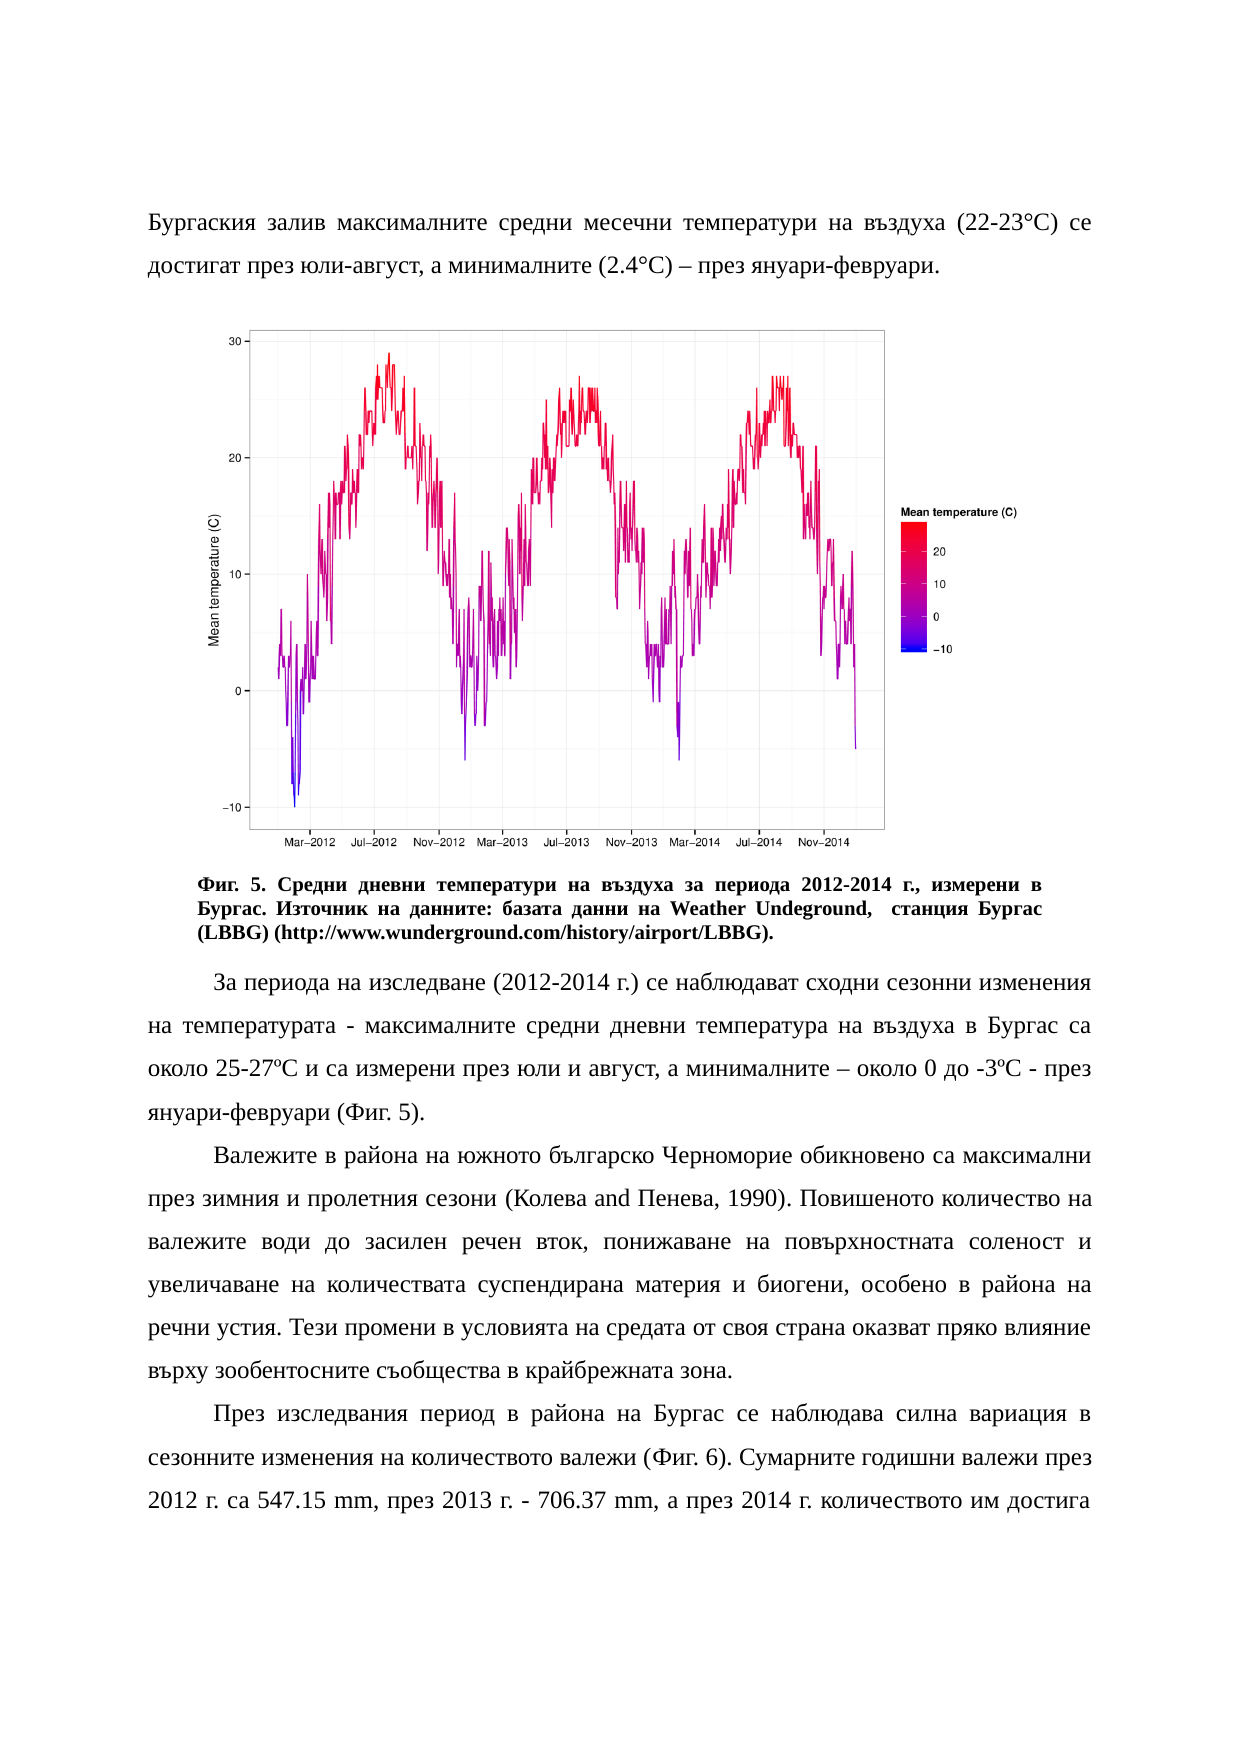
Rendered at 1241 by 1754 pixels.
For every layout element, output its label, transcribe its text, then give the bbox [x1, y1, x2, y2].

text През изследвания период в района на Бургас се наблюдава силна вариация в сезонните изменения на количеството валежи (Фиг. 6). Сумарните годишни валежи през 2012 г. са 547.15 mm, през 2013 г. - 706.37 mm, а през 2014 г. количеството им достига [148, 1398, 1093, 1513]
text За периода на изследване (2012-2014 г.) се наблюдават сходни сезонни изменения на температурата - максималните средни дневни температура на въздуха в Бургас са около 25-27ºС и са измерени през юли и август, а минималните – около 0 до -3ºС - през януари-февруари (Фиг. 5). [148, 967, 1093, 1125]
text Фиг. 5. Средни дневни температури на въздуха за периода 2012-2014 г., измерени в Бургас. Източник на данните: базата данни на Weather Undeground, станция Бургас (LBBG) (http://www.wunderground.com/history/airport/LBBG). [197, 872, 1043, 944]
text Бургаския залив максималните средни месечни температури на въздуха (22-23°С) се достигат през юли-август, а минималните (2.4°С) – през януари-февруари. [148, 207, 1093, 278]
text Валежите в района на южното българско Черноморие обикновено са максимални през зимния и пролетния сезони (Колева and Пенева, 1990). Повишеното количество на валежите води до засилен речен вток, понижаване на повърхностната соленост и увеличаване на количествата суспендирана материя и биогени, особено в района на речни устия. Тези промени в условията на средата от своя страна оказват пряко влияние върху зообентосните съобщества в крайбрежната зона. [148, 1140, 1093, 1384]
picture [197, 314, 1044, 872]
